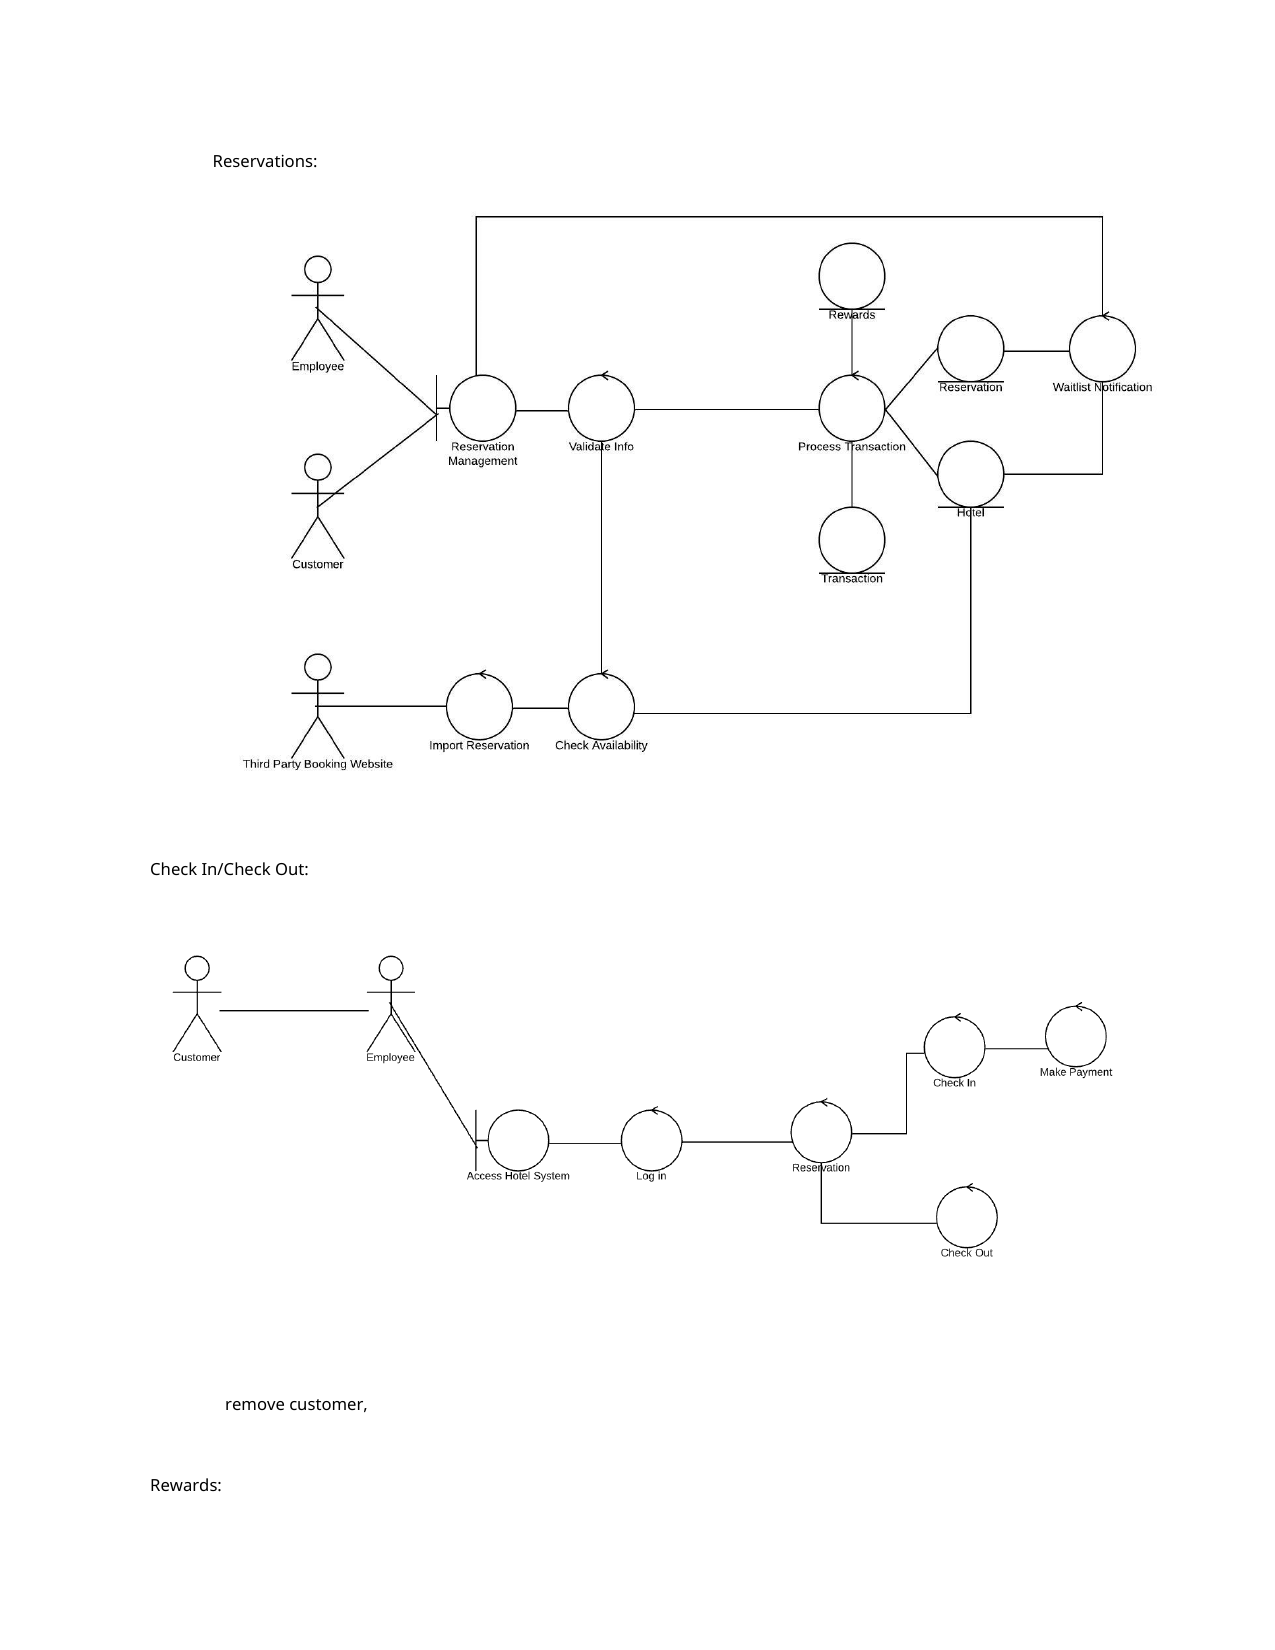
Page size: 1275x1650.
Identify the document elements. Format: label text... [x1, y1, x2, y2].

subtitle Reservations: [212, 150, 1125, 190]
subtitle Check In/Check Out: [150, 857, 1125, 880]
subtitle Rewards: [150, 1473, 1125, 1496]
subtitle remove customer, [150, 1392, 1125, 1415]
